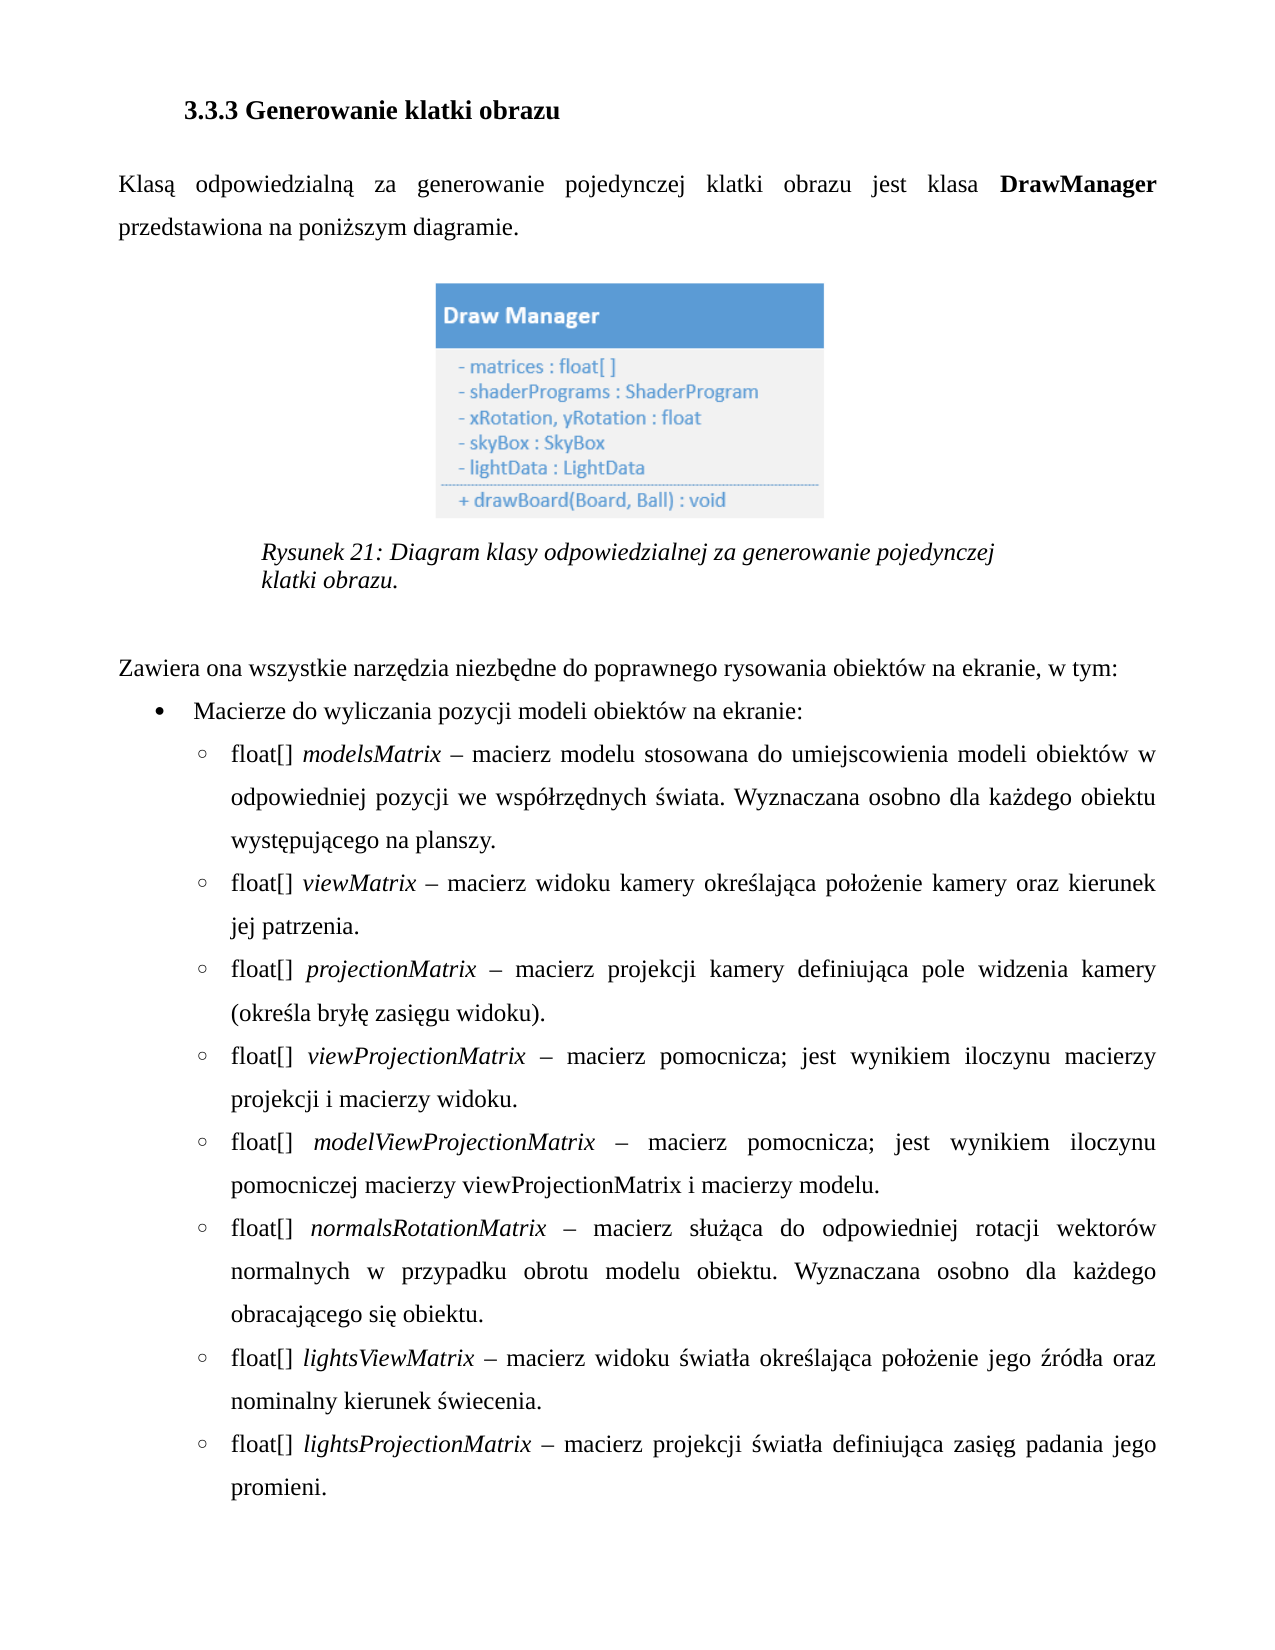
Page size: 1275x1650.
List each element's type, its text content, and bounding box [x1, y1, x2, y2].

picture [411, 256, 859, 537]
text Rysunek 21: Diagram klasy odpowiedzialnej za generowanie pojedynczej klatki obrazu. [261, 269, 1009, 594]
text Zawiera ona wszystkie narzędzia niezbędne do poprawnego rysowania obiektów na ekranie, w tym: [118, 653, 1157, 681]
list float[] viewProjectionMatrix – macierz pomocnicza; jest wynikiem iloczynu macierzy projekcji i macierzy widoku. [193, 1041, 1157, 1113]
list float[] modelsMatrix – macierz modelu stosowana do umiejscowienia modeli obiektów w odpowiedniej pozycji we współrzędnych świata. Wyznaczana osobno dla każdego obiektu występującego na planszy. [193, 739, 1157, 854]
list float[] lightsProjectionMatrix – macierz projekcji światła definiująca zasięg padania jego promieni. [193, 1429, 1157, 1501]
list float[] projectionMatrix – macierz projekcji kamery definiująca pole widzenia kamery (określa bryłę zasięgu widoku). [193, 954, 1157, 1026]
list float[] lightsViewMatrix – macierz widoku światła określająca położenie jego źródła oraz nominalny kierunek świecenia. [193, 1343, 1157, 1414]
subtitle Generowanie klatki obrazu [177, 94, 1157, 126]
list float[] modelViewProjectionMatrix – macierz pomocnicza; jest wynikiem iloczynu pomocniczej macierzy viewProjectionMatrix i macierzy modelu. [193, 1127, 1157, 1199]
list float[] normalsRotationMatrix – macierz służąca do odpowiedniej rotacji wektorów normalnych w przypadku obrotu modelu obiektu. Wyznaczana osobno dla każdego obracającego się obiektu. [193, 1213, 1157, 1328]
list float[] viewMatrix – macierz widoku kamery określająca położenie kamery oraz kierunek jej patrzenia. [193, 868, 1157, 940]
list Macierze do wyliczania pozycji modeli obiektów na ekranie: [156, 696, 1157, 724]
text Klasą odpowiedzialną za generowanie pojedynczej klatki obrazu jest klasa DrawManager przedstawiona na poniższym diagramie. [118, 169, 1157, 241]
